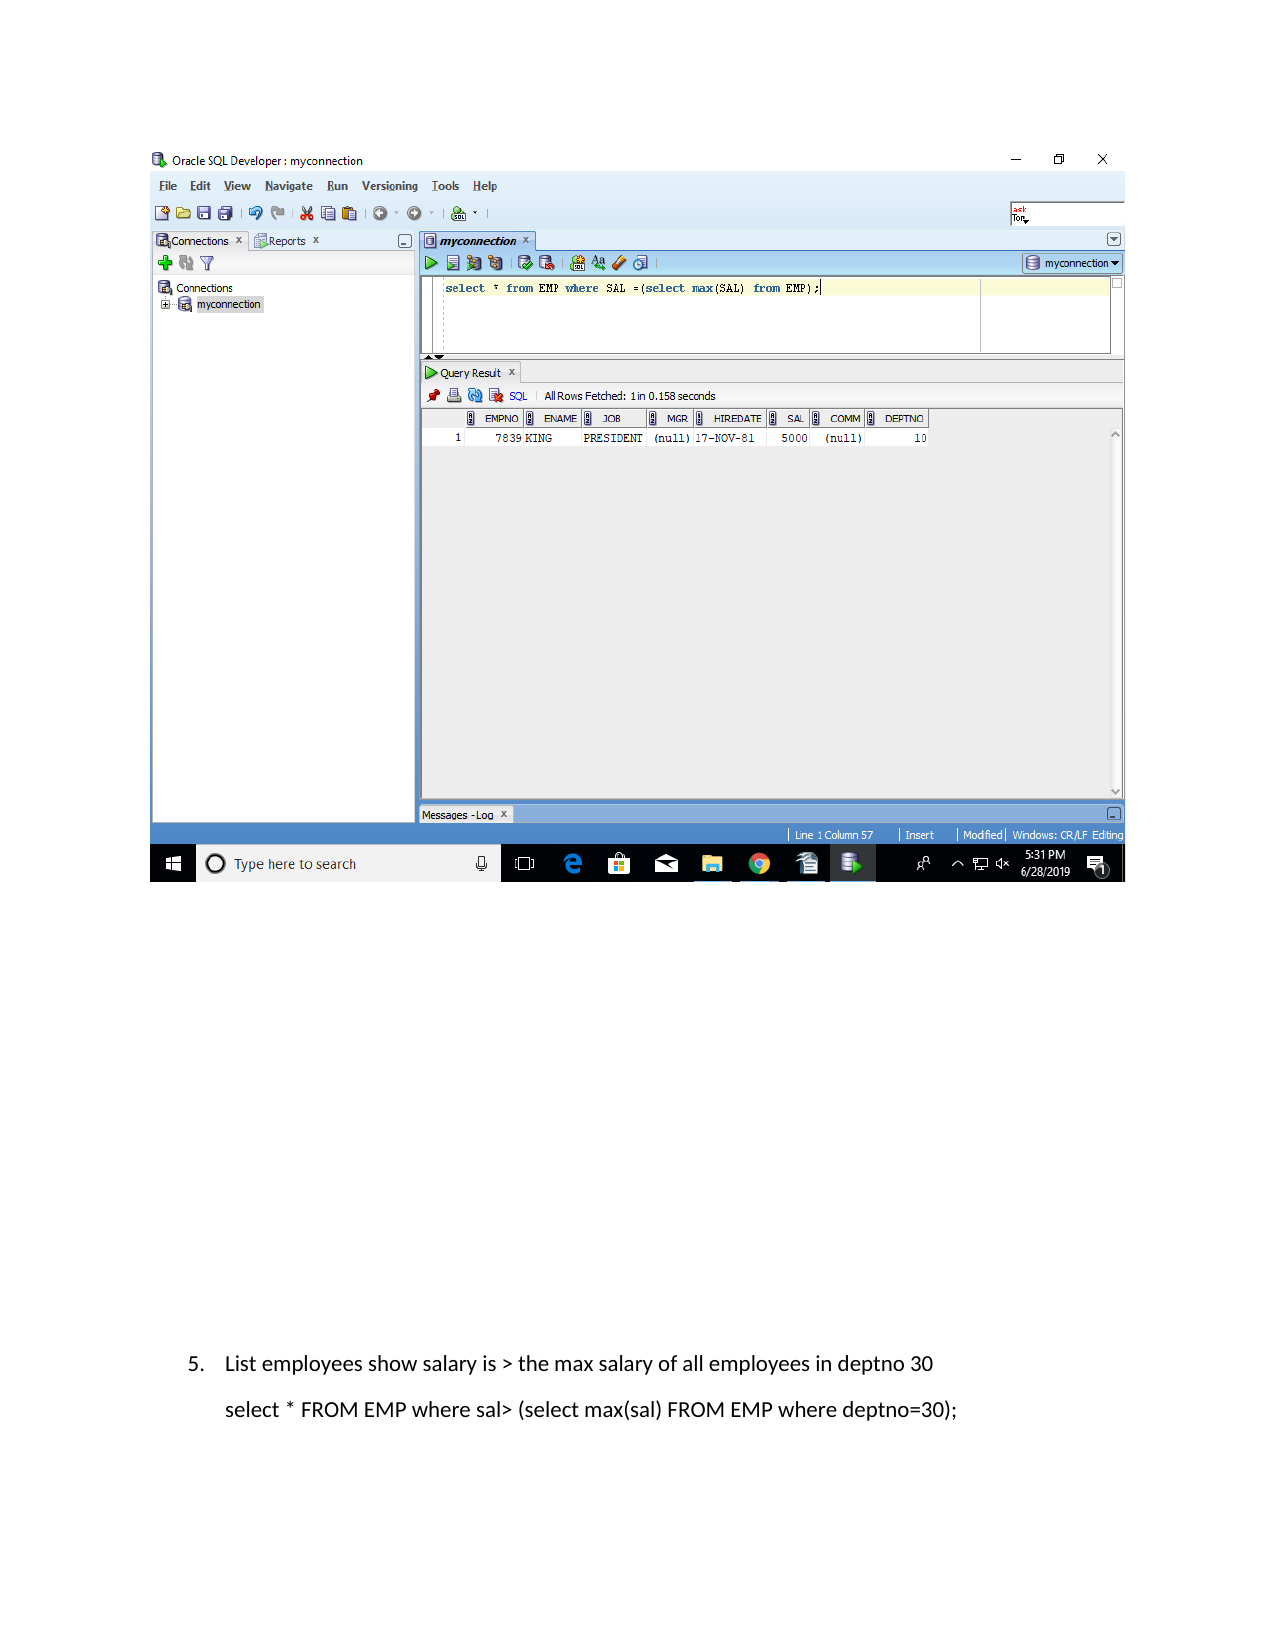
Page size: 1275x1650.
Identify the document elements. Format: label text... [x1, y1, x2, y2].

picture [150, 150, 1125, 882]
list select * FROM EMP where sal> (select max(sal) FROM EMP where deptno=30); [187, 1395, 1125, 1423]
list List employees show salary is > the max salary of all employees in deptno 30 [187, 1349, 1125, 1377]
